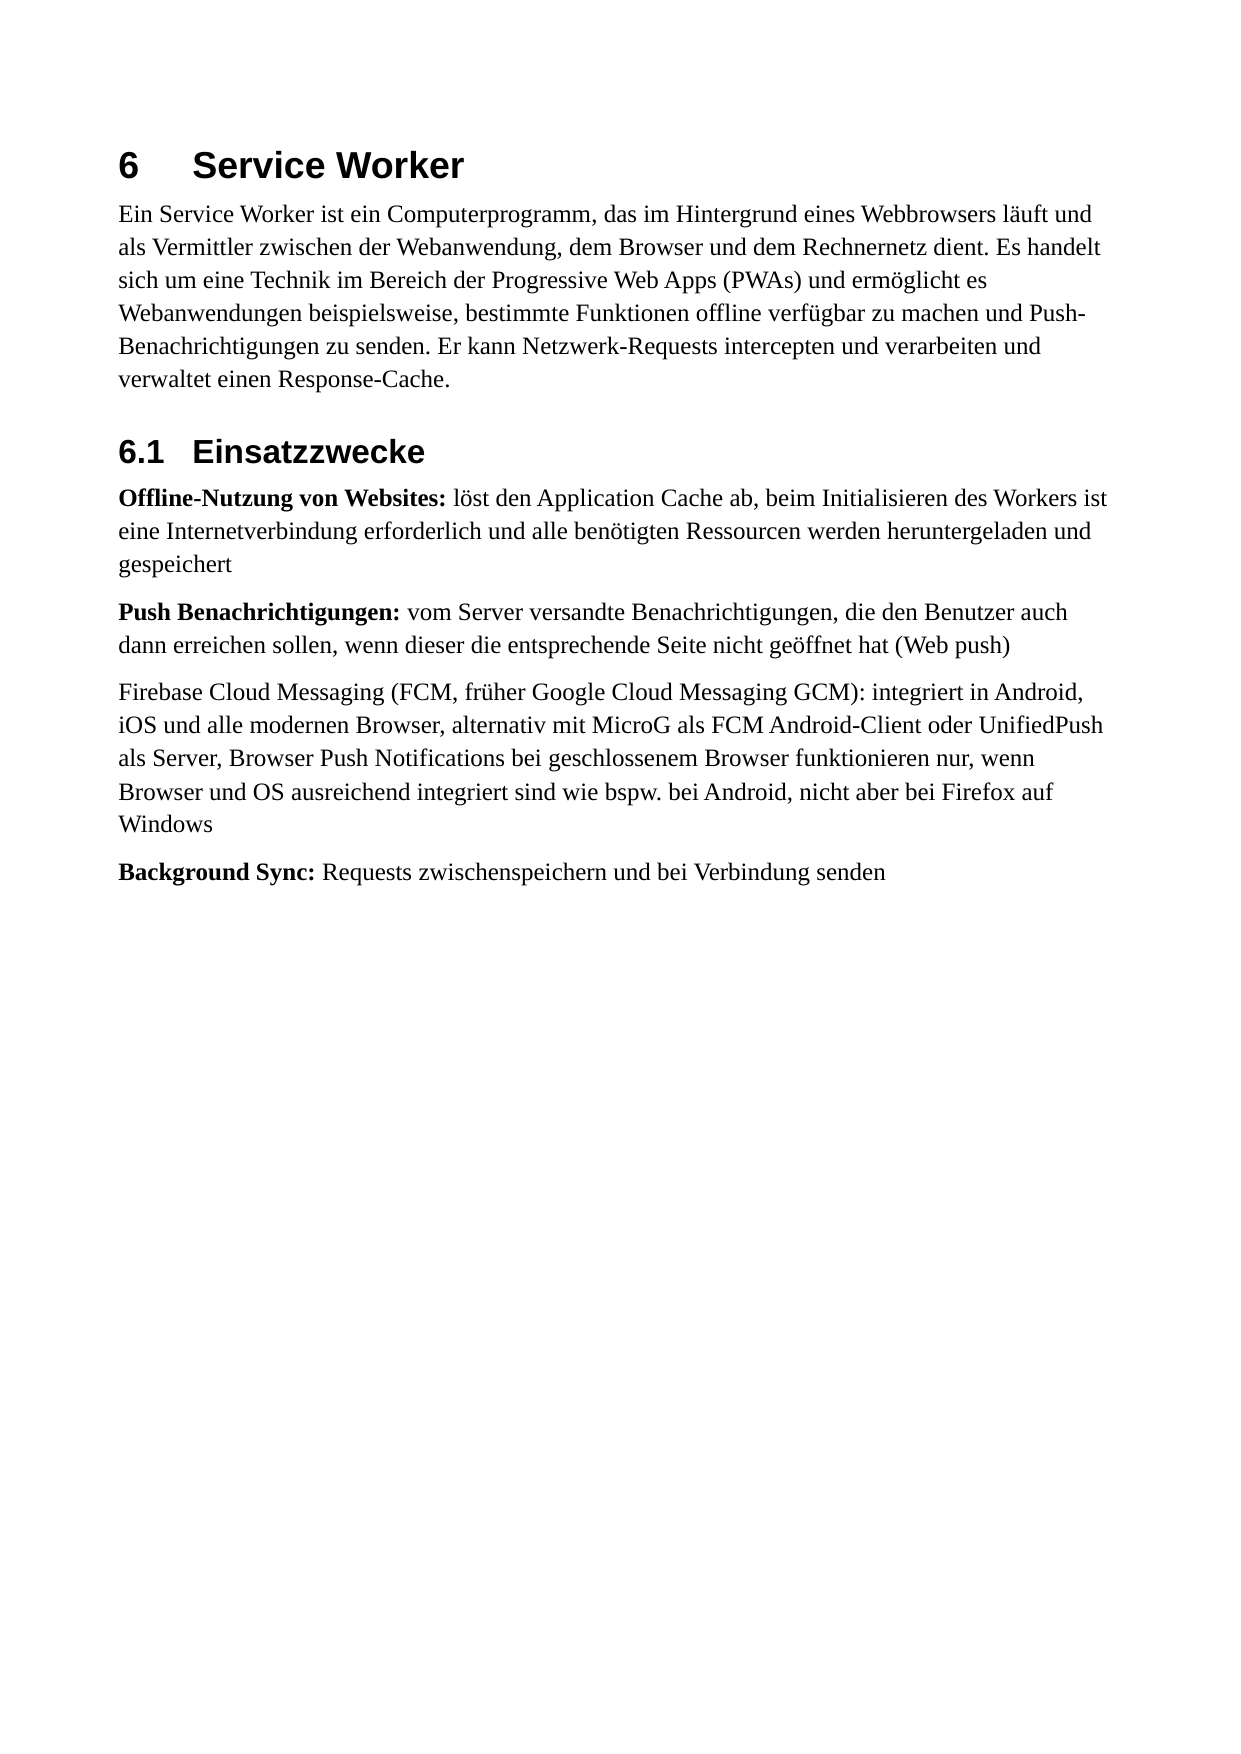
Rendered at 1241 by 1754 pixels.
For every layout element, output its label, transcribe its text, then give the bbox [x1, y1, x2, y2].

text Firebase Cloud Messaging (FCM, früher Google Cloud Messaging GCM): integriert in Android, iOS und alle modernen Browser, alternativ mit MicroG als FCM Android-Client oder UnifiedPush als Server, Browser Push Notifications bei geschlossenem Browser funktionieren nur, wenn Browser und OS ausreichend integriert sind wie bspw. bei Android, nicht aber bei Firefox auf Windows [118, 677, 1122, 838]
text Background Sync: Requests zwischenspeichern und bei Verbindung senden [118, 857, 1122, 886]
subtitle Service Worker [118, 143, 1122, 186]
subtitle Einsatzzwecke [118, 432, 1122, 471]
text Offline-Nutzung von Websites: löst den Application Cache ab, beim Initialisieren des Workers ist eine Internetverbindung erforderlich und alle benötigten Ressourcen werden heruntergeladen und gespeichert [118, 483, 1122, 578]
text Ein Service Worker ist ein Computerprogramm, das im Hintergrund eines Webbrowsers läuft und als Vermittler zwischen der Webanwendung, dem Browser und dem Rechnernetz dient. Es handelt sich um eine Technik im Bereich der Progressive Web Apps (PWAs) und ermöglicht es Webanwendungen beispielsweise, bestimmte Funktionen offline verfügbar zu machen und Push-Benachrichtigungen zu senden. Er kann Netzwerk-Requests intercepten und verarbeiten und verwaltet einen Response-Cache. [118, 199, 1122, 393]
text Push Benachrichtigungen: vom Server versandte Benachrichtigungen, die den Benutzer auch dann erreichen sollen, wenn dieser die entsprechende Seite nicht geöffnet hat (Web push) [118, 597, 1122, 659]
